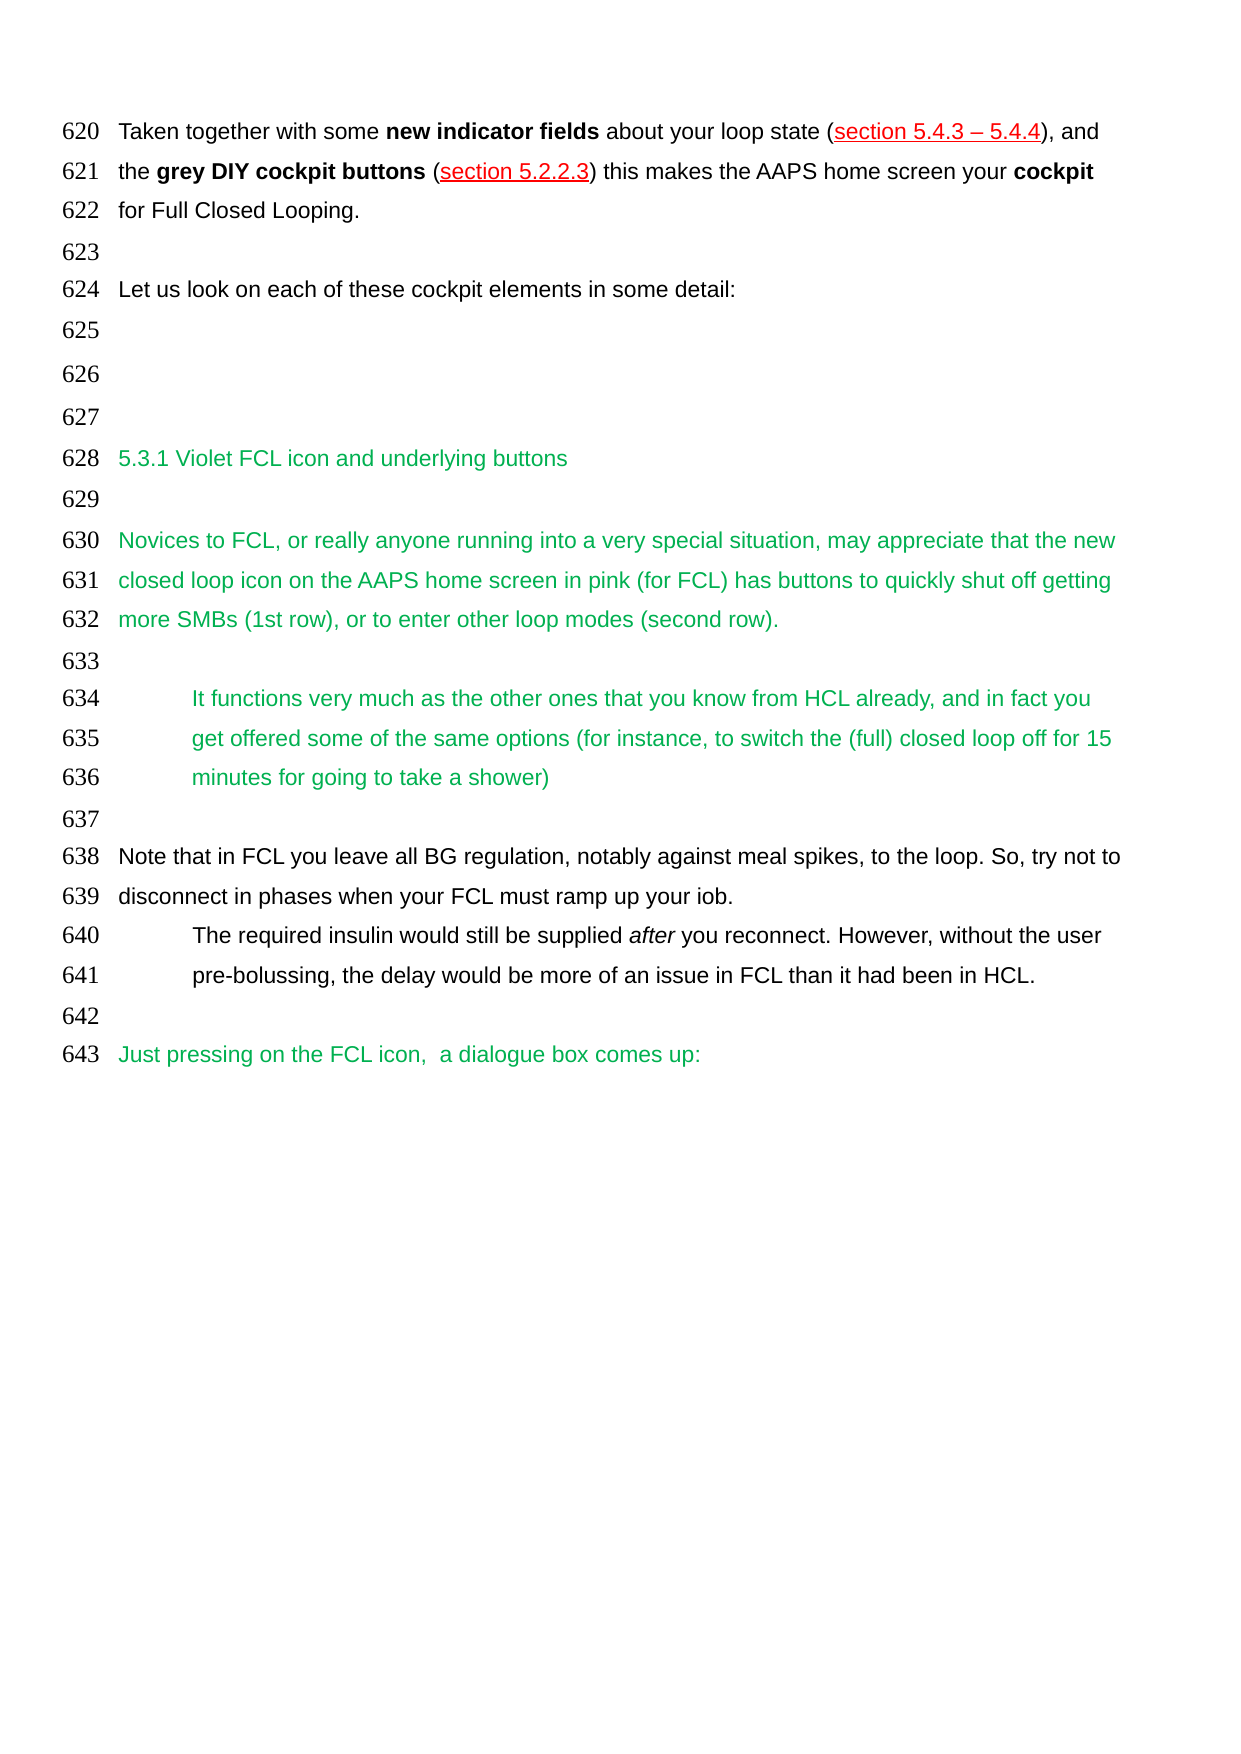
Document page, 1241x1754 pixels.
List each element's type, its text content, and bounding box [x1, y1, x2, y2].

text The required insulin would still be supplied after you reconnect. However, without the user pre-bolussing, the delay would be more of an issue in FCL than it had been in HCL. [192, 922, 1122, 988]
text Just pressing on the FCL icon, a dialogue box comes up: [118, 1041, 1122, 1067]
text It functions very much as the other ones that you know from HCL already, and in fact you get offered some of the same options (for instance, to switch the (full) closed loop off for 15 minutes for going to take a shower) [192, 685, 1122, 791]
text Novices to FCL, or really anyone running into a very special situation, may appreciate that the new closed loop icon on the AAPS home screen in pink (for FCL) has buttons to quickly shut off getting more SMBs (1st row), or to enter other loop modes (second row). [118, 527, 1122, 633]
text Taken together with some new indicator fields about your loop state (section 5.4.3 – 5.4.4), and the grey DIY cockpit buttons (section 5.2.2.3) this makes the AAPS home screen your cockpit for Full Closed Looping. [118, 118, 1122, 223]
text Note that in FCL you leave all BG regulation, notably against meal spikes, to the loop. So, try not to disconnect in phases when your FCL must ramp up your iob. [118, 843, 1122, 909]
text 5.3.1 Violet FCL icon and underlying buttons [118, 445, 1122, 471]
text Let us look on each of these cockpit elements in some detail: [118, 276, 1122, 302]
